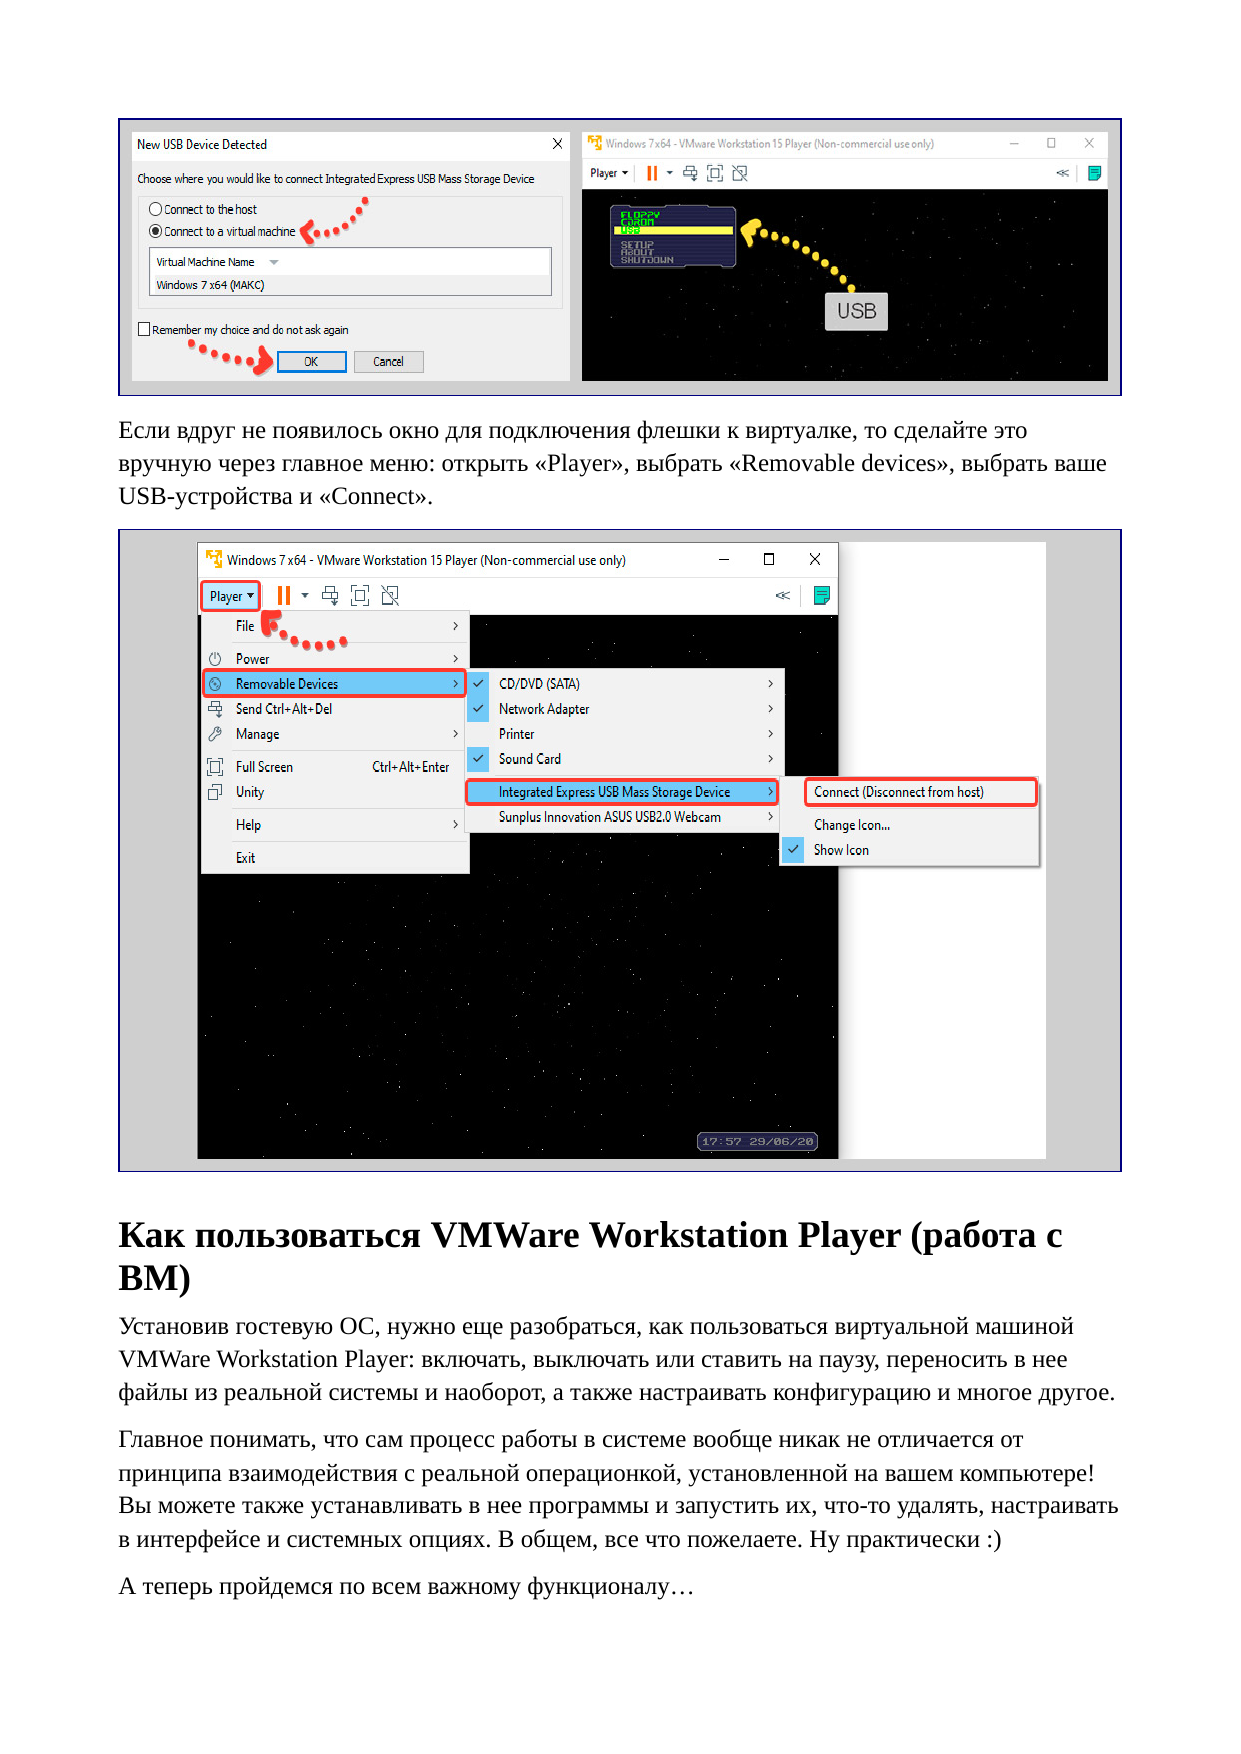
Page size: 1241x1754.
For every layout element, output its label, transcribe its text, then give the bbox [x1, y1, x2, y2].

text А теперь пройдемся по всем важному функционалу… [118, 1571, 1122, 1600]
text Если вдруг не появилось окно для подключения флешки к виртуалке, то сделайте это вручную через главное меню: открыть «Player», выбрать «Removable devices», выбрать ваше USB-устройства и «Connect». [118, 415, 1122, 510]
picture [120, 530, 1120, 1171]
picture [120, 120, 1120, 395]
text Установив гостевую ОС, нужно еще разобраться, как пользоваться виртуальной машиной VMWare Workstation Player: включать, выключать или ставить на паузу, переносить в нее файлы из реальной системы и наоборот, а также настраивать конфигурацию и многое другое. [118, 1311, 1122, 1406]
text Главное понимать, что сам процесс работы в системе вообще никак не отличается от принципа взаимодействия с реальной операционкой, установленной на вашем компьютере! Вы можете также устанавливать в нее программы и запустить их, что-то удалять, настраивать в интерфейсе и системных опциях. В общем, все что пожелаете. Ну практически :) [118, 1424, 1122, 1552]
subtitle Как пользоваться VMWare Workstation Player (работа с ВМ) [118, 1212, 1122, 1298]
